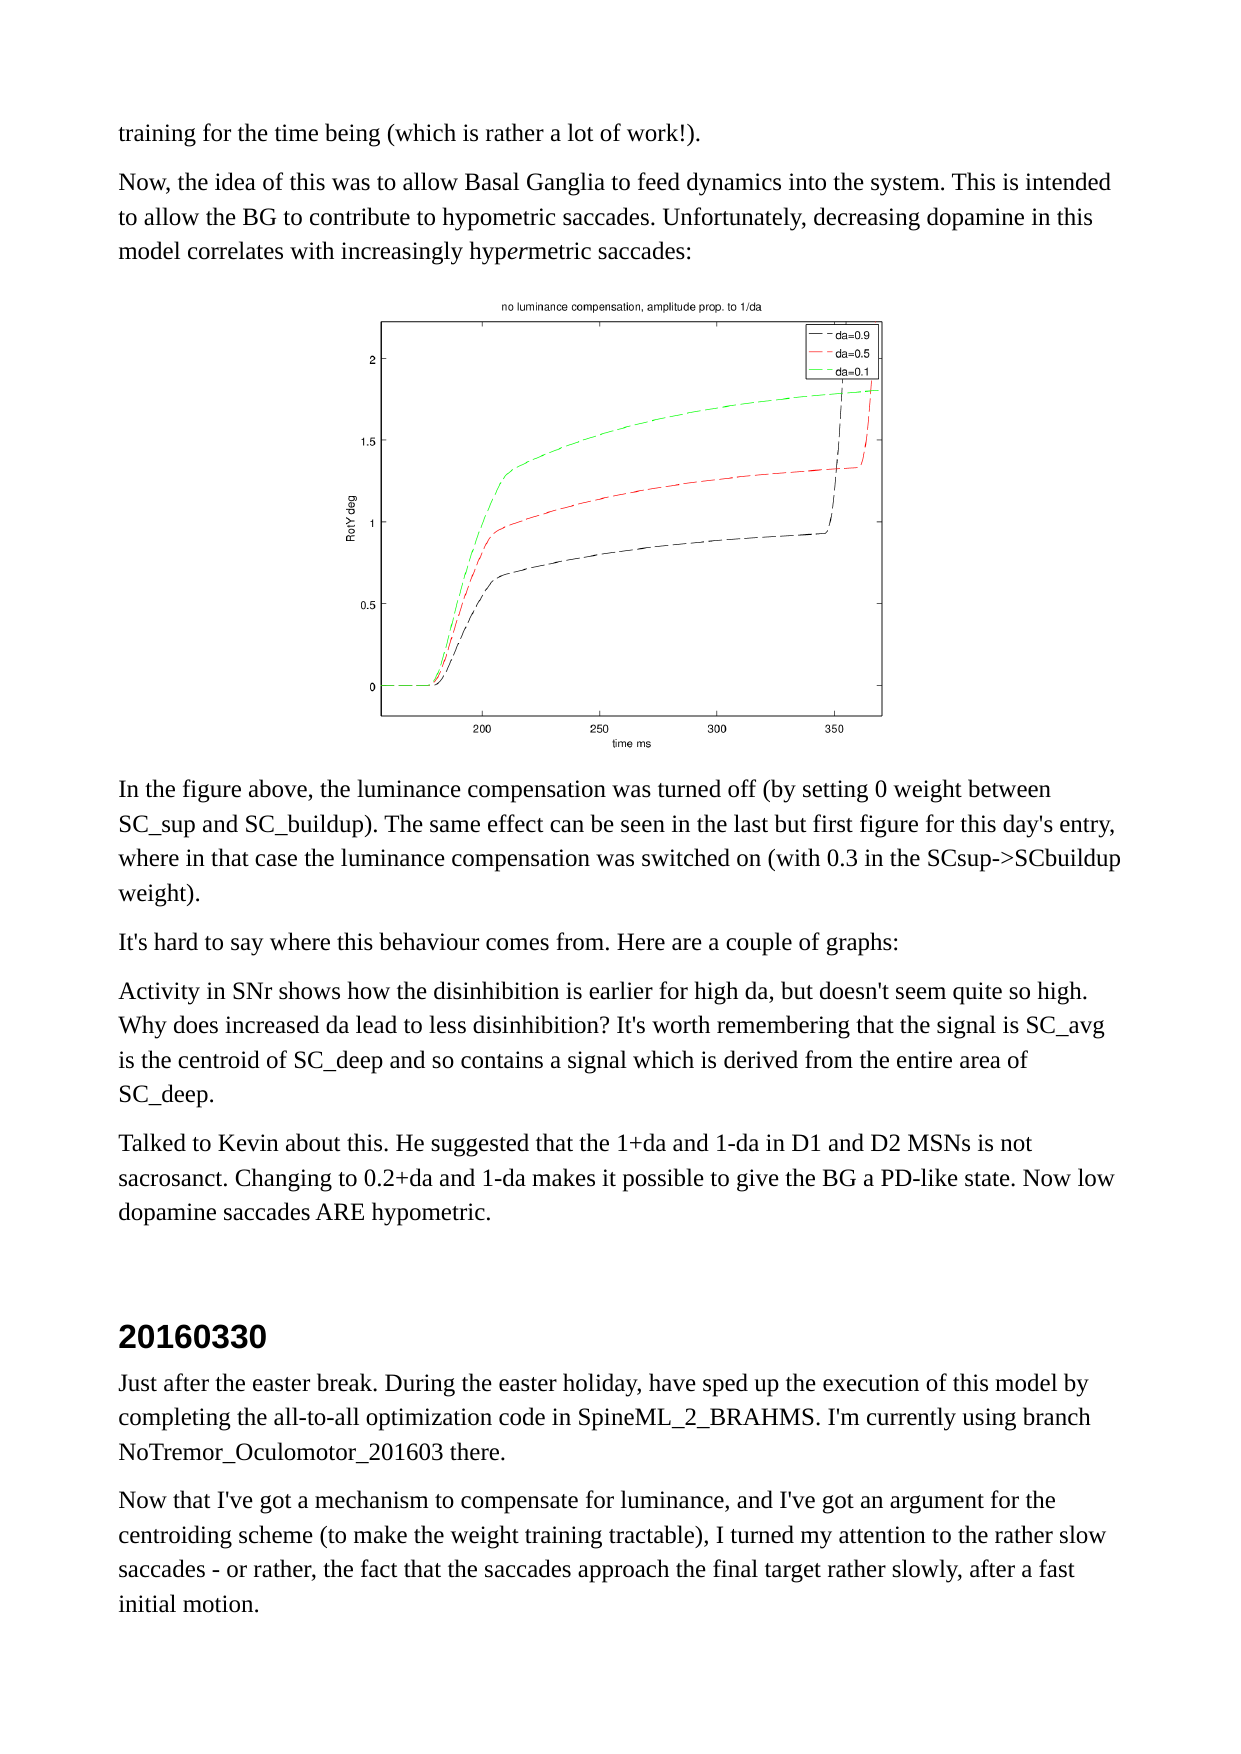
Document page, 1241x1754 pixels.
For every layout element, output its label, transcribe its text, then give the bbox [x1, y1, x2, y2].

text Now, the idea of this was to allow Basal Ganglia to feed dynamics into the system. This is intended to allow the BG to contribute to hypometric saccades. Unfortunately, decreasing dopamine in this model correlates with increasingly hypermetric saccades: [118, 167, 1122, 265]
text Just after the easter break. During the easter holiday, have sped up the execution of this model by completing the all-to-all optimization code in SpineML_2_BRAHMS. I'm currently using branch NoTremor_Oculomotor_201603 there. [118, 1368, 1122, 1465]
text In the figure above, the luminance compensation was turned off (by setting 0 weight between SC_sup and SC_buildup). The same effect can be seen in the last but first figure for this day's entry, where in that case the luminance compensation was switched on (with 0.3 in the SCsup->SCbuildup weight). [118, 285, 1122, 907]
text Talked to Kevin about this. He suggested that the 1+da and 1-da in D1 and D2 MSNs is not sacrosanct. Changing to 0.2+da and 1-da makes it possible to give the BG a PD-like state. Now low dopamine saccades ARE hypometric. [118, 1128, 1122, 1226]
text Now that I've got a mechanism to compensate for luminance, and I've got an argument for the centroiding scheme (to make the weight training tractable), I turned my attention to the rather slow saccades - or rather, the fact that the saccades approach the final target rather slowly, after a fast initial motion. [118, 1486, 1122, 1618]
text Activity in SNr shows how the disinhibition is earlier for high da, but doesn't seem quite so high. Why does increased da lead to less disinhibition? It's worth remembering that the signal is SC_avg is the centroid of SC_deep and so contains a signal which is derived from the entire area of SC_deep. [118, 976, 1122, 1108]
text training for the time being (which is rather a lot of work!). [118, 118, 1122, 147]
picture [297, 285, 943, 769]
subtitle 20160330 [118, 1316, 1122, 1355]
text It's hard to say where this behaviour comes from. Here are a couple of graphs: [118, 927, 1122, 956]
